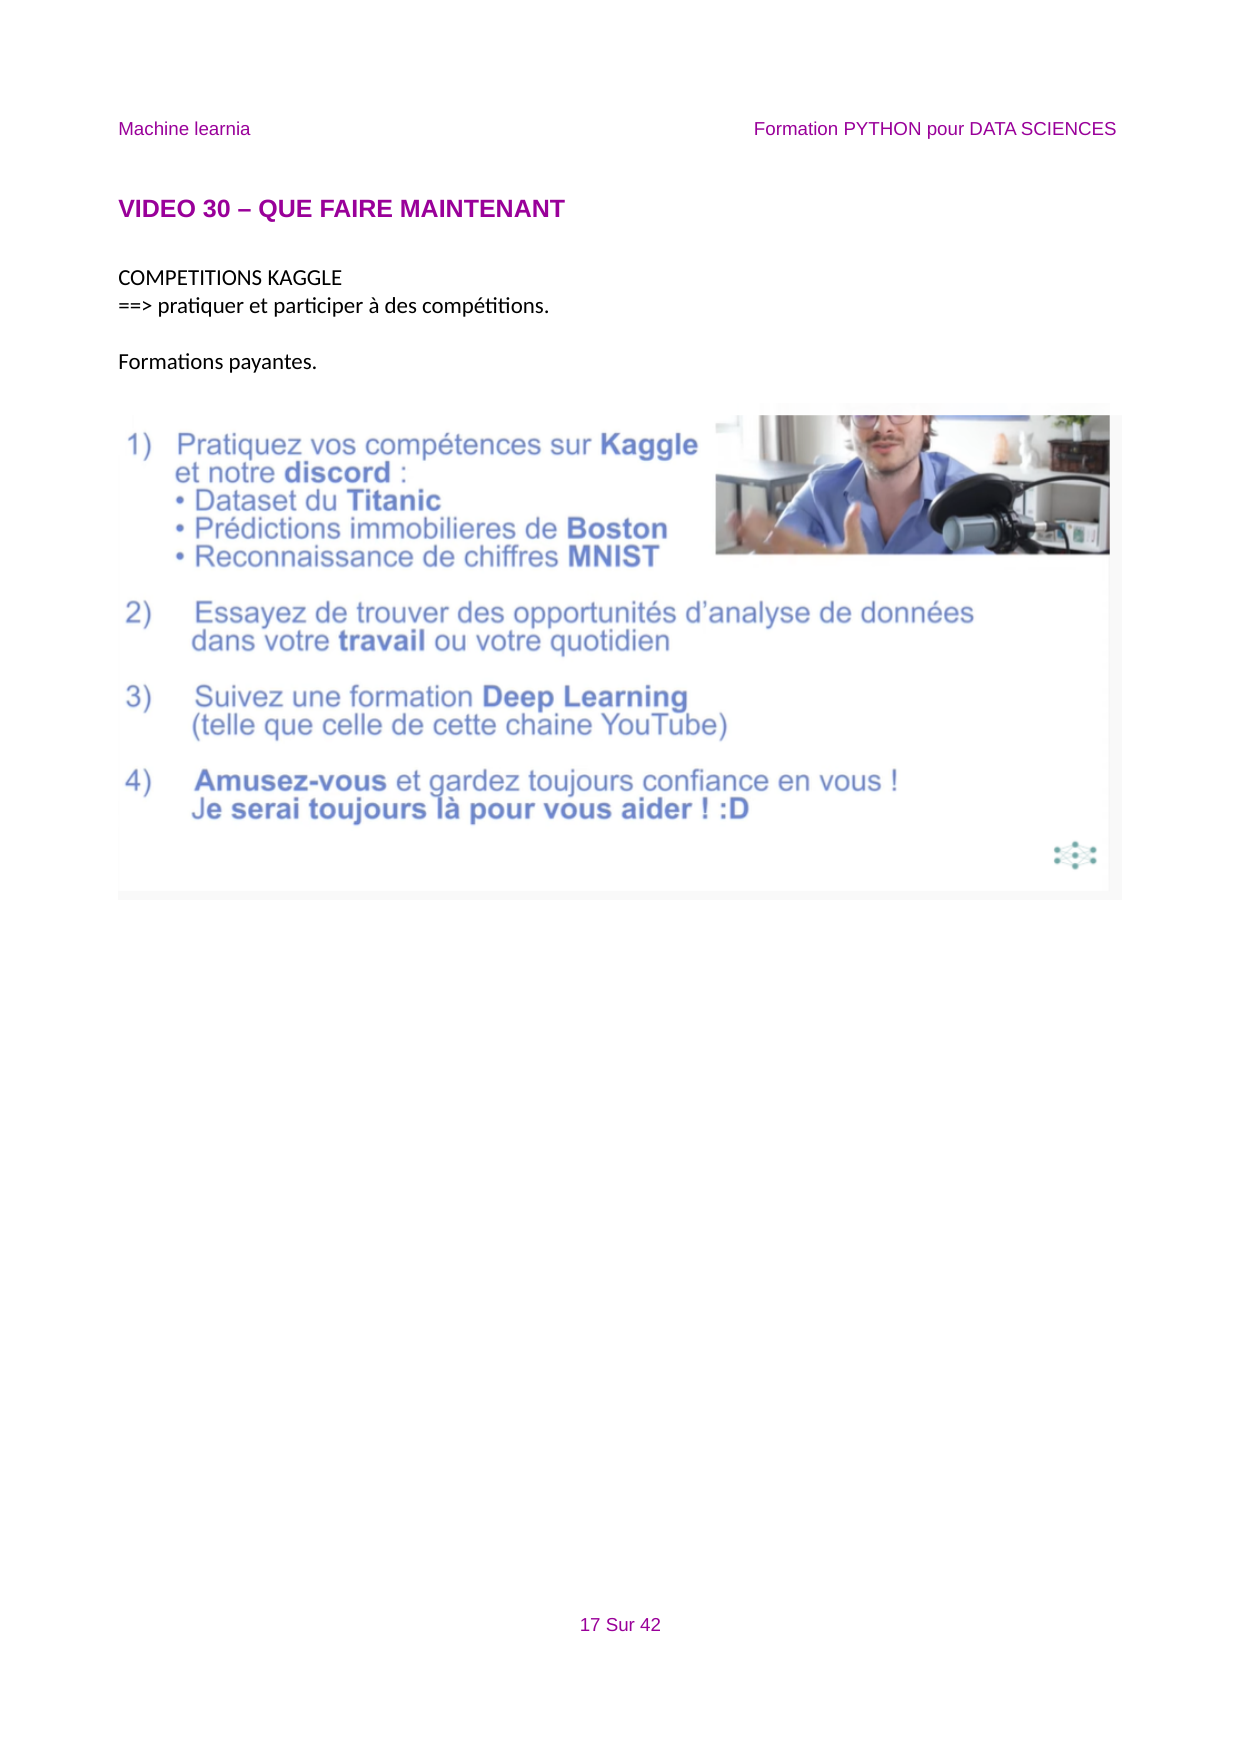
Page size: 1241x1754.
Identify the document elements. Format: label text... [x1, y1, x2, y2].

text ==> pratiquer et participer à des compétitions. [118, 291, 1122, 319]
text Formations payantes. [118, 347, 1122, 376]
picture [118, 403, 1122, 900]
subtitle VIDEO 30 – QUE FAIRE MAINTENANT [118, 194, 1122, 223]
text COMPETITIONS KAGGLE [118, 263, 1122, 291]
